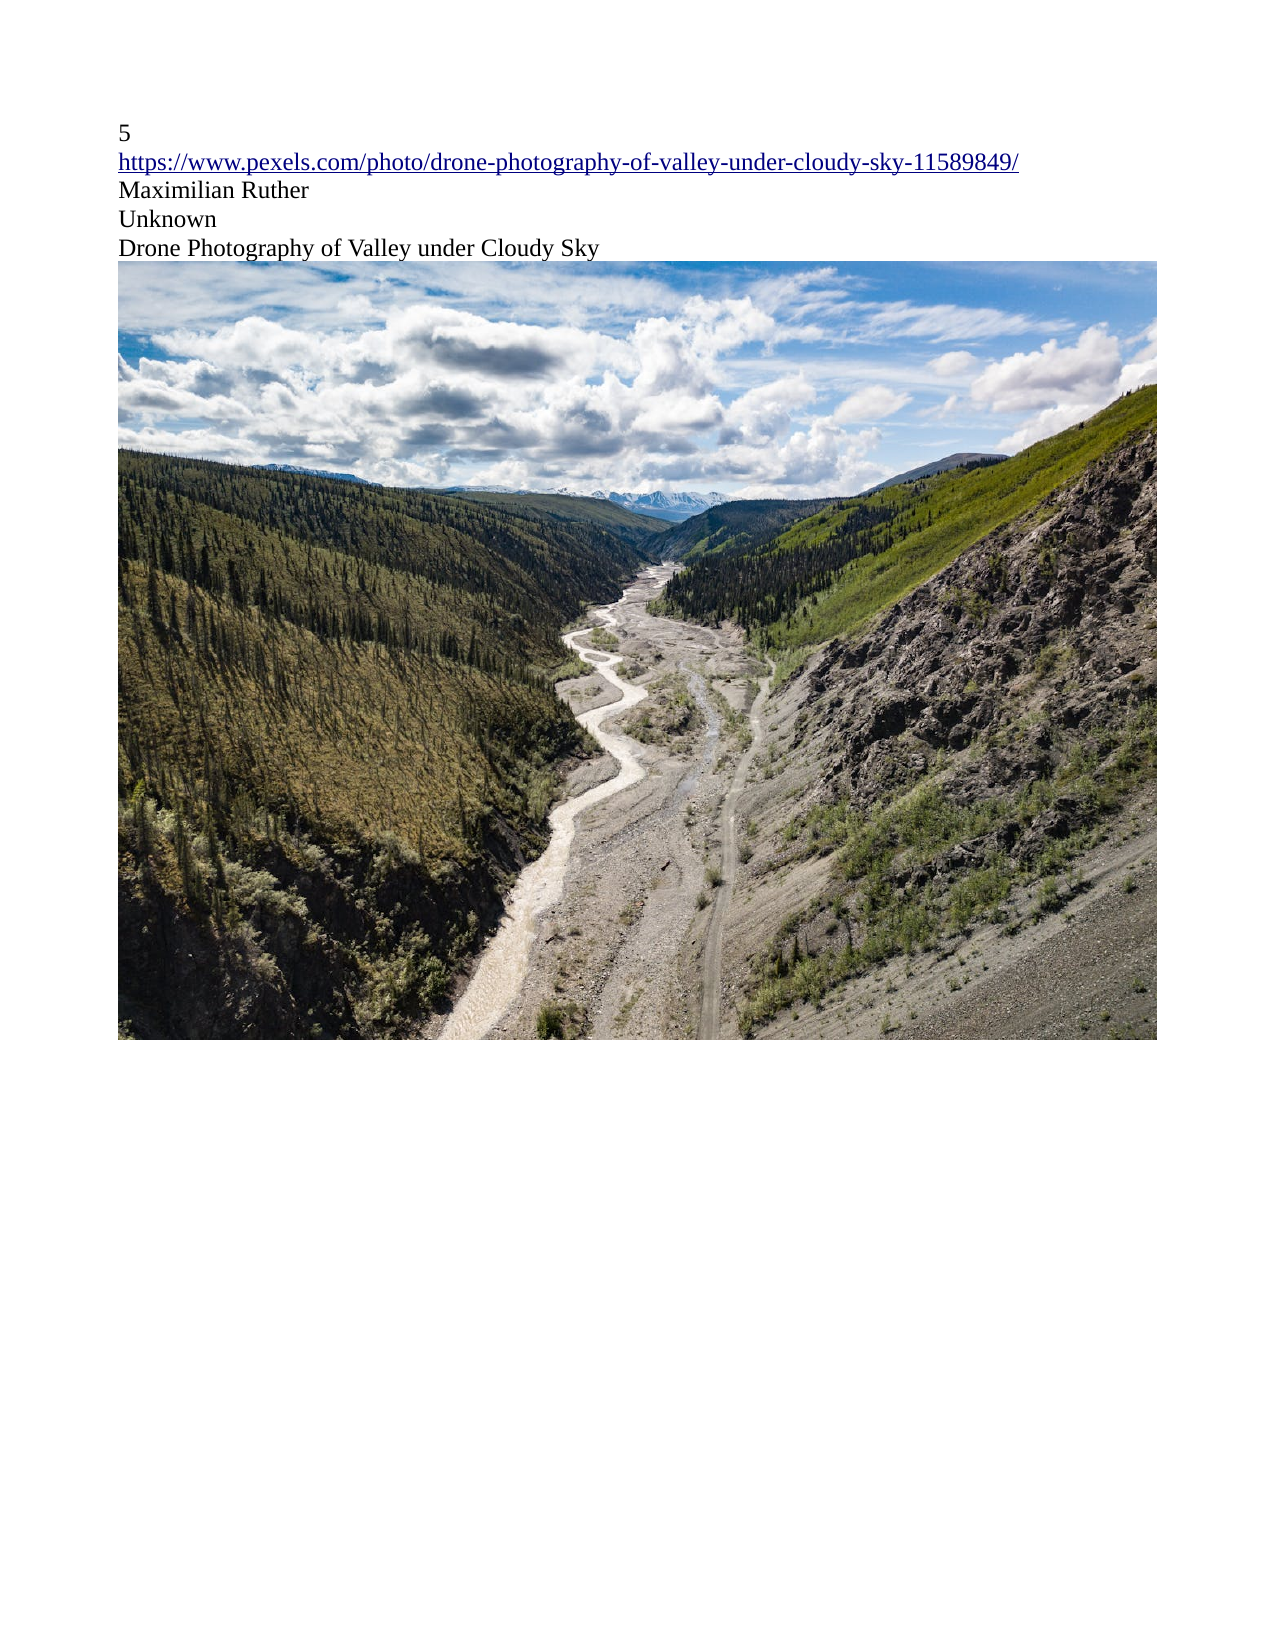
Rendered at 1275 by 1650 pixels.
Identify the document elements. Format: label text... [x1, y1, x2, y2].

text https://www.pexels.com/photo/drone-photography-of-valley-under-cloudy-sky-11589849/ [118, 147, 1157, 176]
picture [118, 261, 1157, 1040]
text Maximilian Ruther [118, 176, 1157, 204]
text Unknown [118, 204, 1157, 233]
text 5 [118, 118, 1157, 147]
text Drone Photography of Valley under Cloudy Sky [118, 233, 1157, 261]
